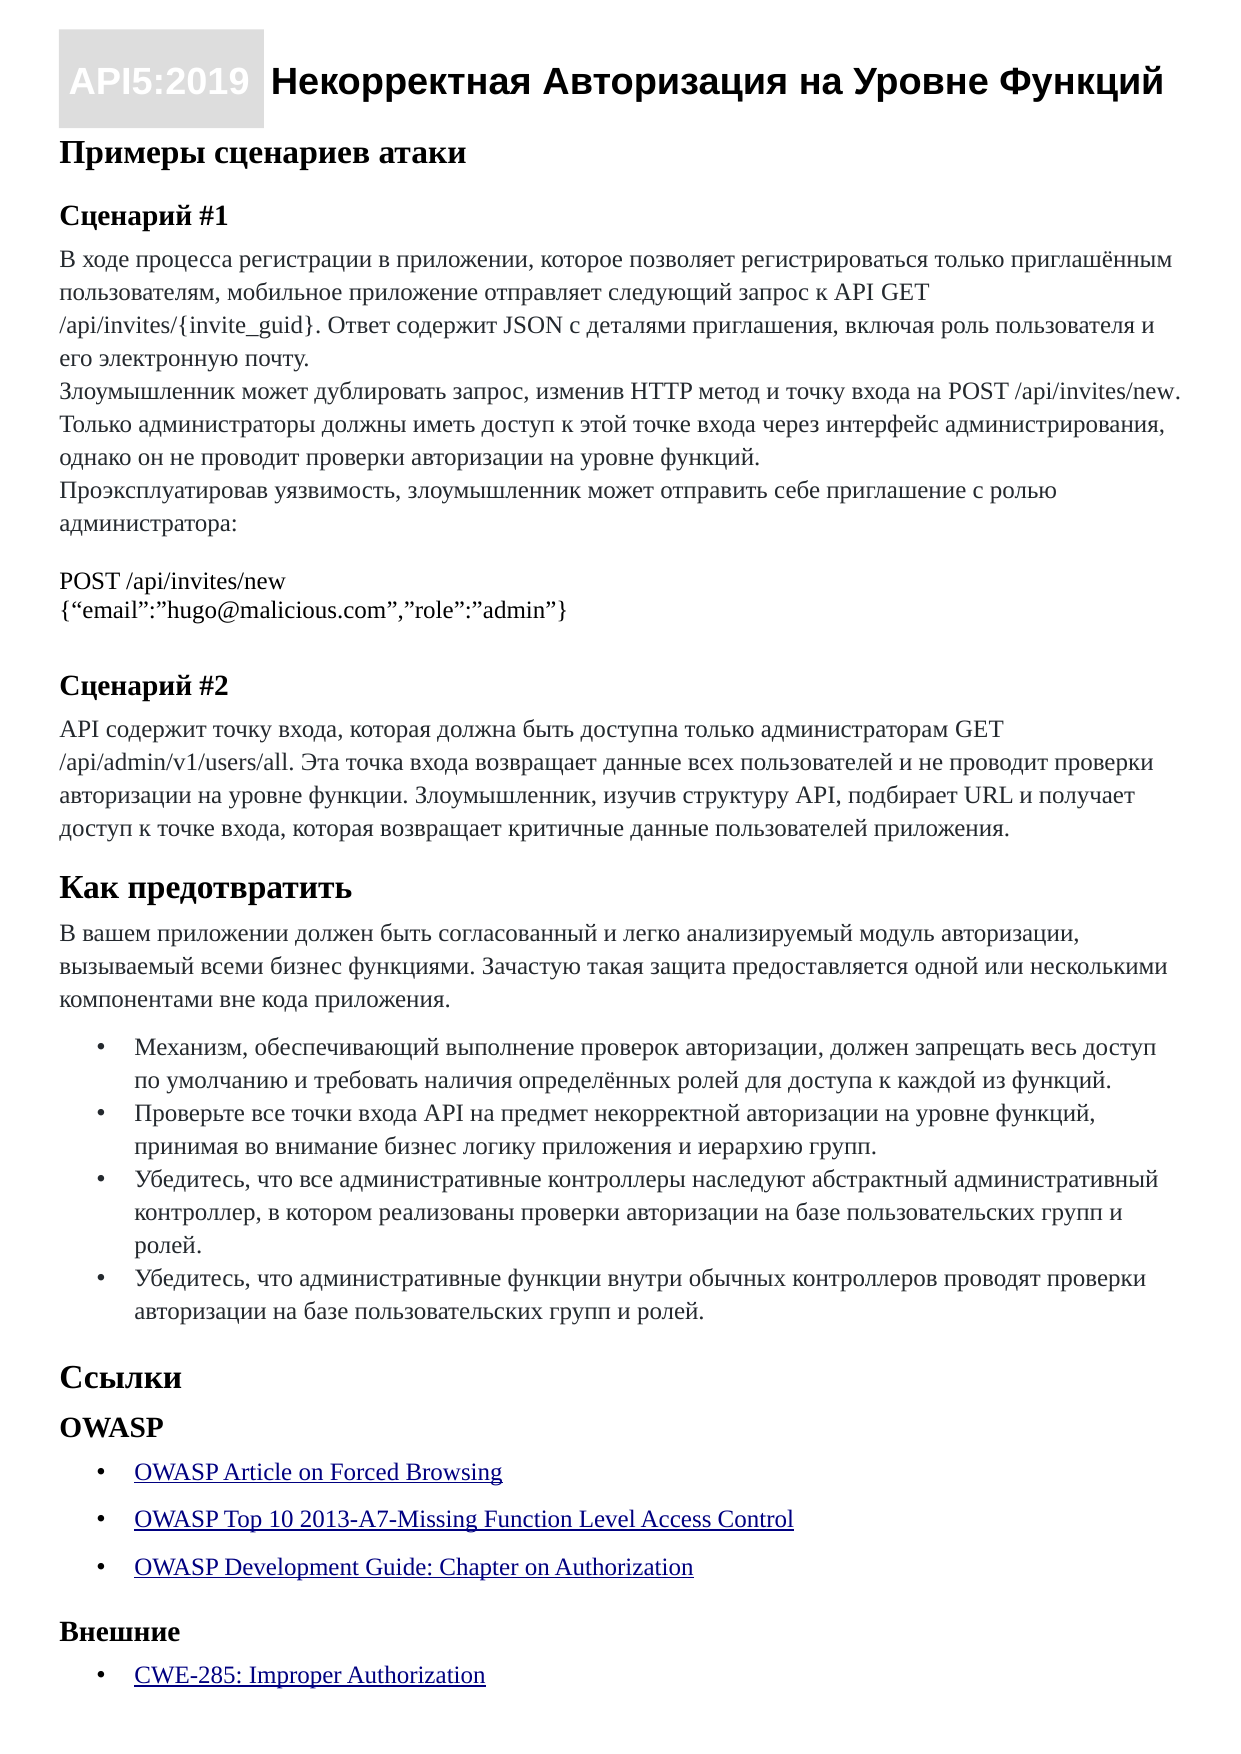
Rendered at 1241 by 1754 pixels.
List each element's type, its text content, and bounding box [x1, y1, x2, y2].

text API содержит точку входа, которая должна быть доступна только администраторам GET /api/admin/v1/users/all. Эта точка входа возвращает данные всех пользователей и не проводит проверки авторизации на уровне функции. Злоумышленник, изучив структуру API, подбирает URL и получает доступ к точке входа, которая возвращает критичные данные пользователей приложения. [59, 714, 1181, 842]
subtitle Сценарий #2 [59, 668, 1181, 702]
text Проэксплуатировав уязвимость, злоумышленник может отправить себе приглашение с ролью администратора: [59, 475, 1181, 537]
text В вашем приложении должен быть согласованный и легко анализируемый модуль авторизации, вызываемый всеми бизнес функциями. Зачастую такая защита предоставляется одной или несколькими компонентами вне кода приложения. [59, 918, 1181, 1013]
list Убедитесь, что все административные контроллеры наследуют абстрактный административный контроллер, в котором реализованы проверки авторизации на базе пользовательских групп и ролей. [97, 1164, 1181, 1259]
subtitle Сценарий #1 [59, 198, 1181, 232]
list OWASP Article on Forced Browsing [97, 1457, 1181, 1485]
subtitle Как предотвратить [59, 867, 1181, 906]
subtitle Ссылки [59, 1357, 1181, 1396]
text В ходе процесса регистрации в приложении, которое позволяет регистрироваться только приглашённым пользователям, мобильное приложение отправляет следующий запрос к API GET /api/invites/{invite_guid}. Ответ содержит JSON с деталями приглашения, включая роль пользователя и его электронную почту. [59, 244, 1181, 372]
list OWASP Top 10 2013-A7-Missing Function Level Access Control [97, 1504, 1181, 1533]
list OWASP Development Guide: Chapter on Authorization [97, 1552, 1181, 1581]
list CWE-285: Improper Authorization [97, 1660, 1181, 1689]
text {“email”:”hugo@malicious.com”,”role”:”admin”} [59, 595, 1181, 624]
list Механизм, обеспечивающий выполнение проверок авторизации, должен запрещать весь доступ по умолчанию и требовать наличия определённых ролей для доступа к каждой из функций. [97, 1032, 1181, 1094]
text Злоумышленник может дублировать запрос, изменив HTTP метод и точку входа на POST /api/invites/new. Только администраторы должны иметь доступ к этой точке входа через интерфейс администрирования, однако он не проводит проверки авторизации на уровне функций. [59, 376, 1181, 471]
subtitle OWASP [59, 1410, 1181, 1444]
subtitle Примеры сценариев атаки [59, 132, 1181, 171]
list Убедитесь, что административные функции внутри обычных контроллеров проводят проверки авторизации на базе пользовательских групп и ролей. [97, 1263, 1181, 1325]
subtitle Внешние [59, 1614, 1181, 1648]
text POST /api/invites/new [59, 566, 1181, 595]
list Проверьте все точки входа API на предмет некорректной авторизации на уровне функций, принимая во внимание бизнес логику приложения и иерархию групп. [97, 1098, 1181, 1160]
